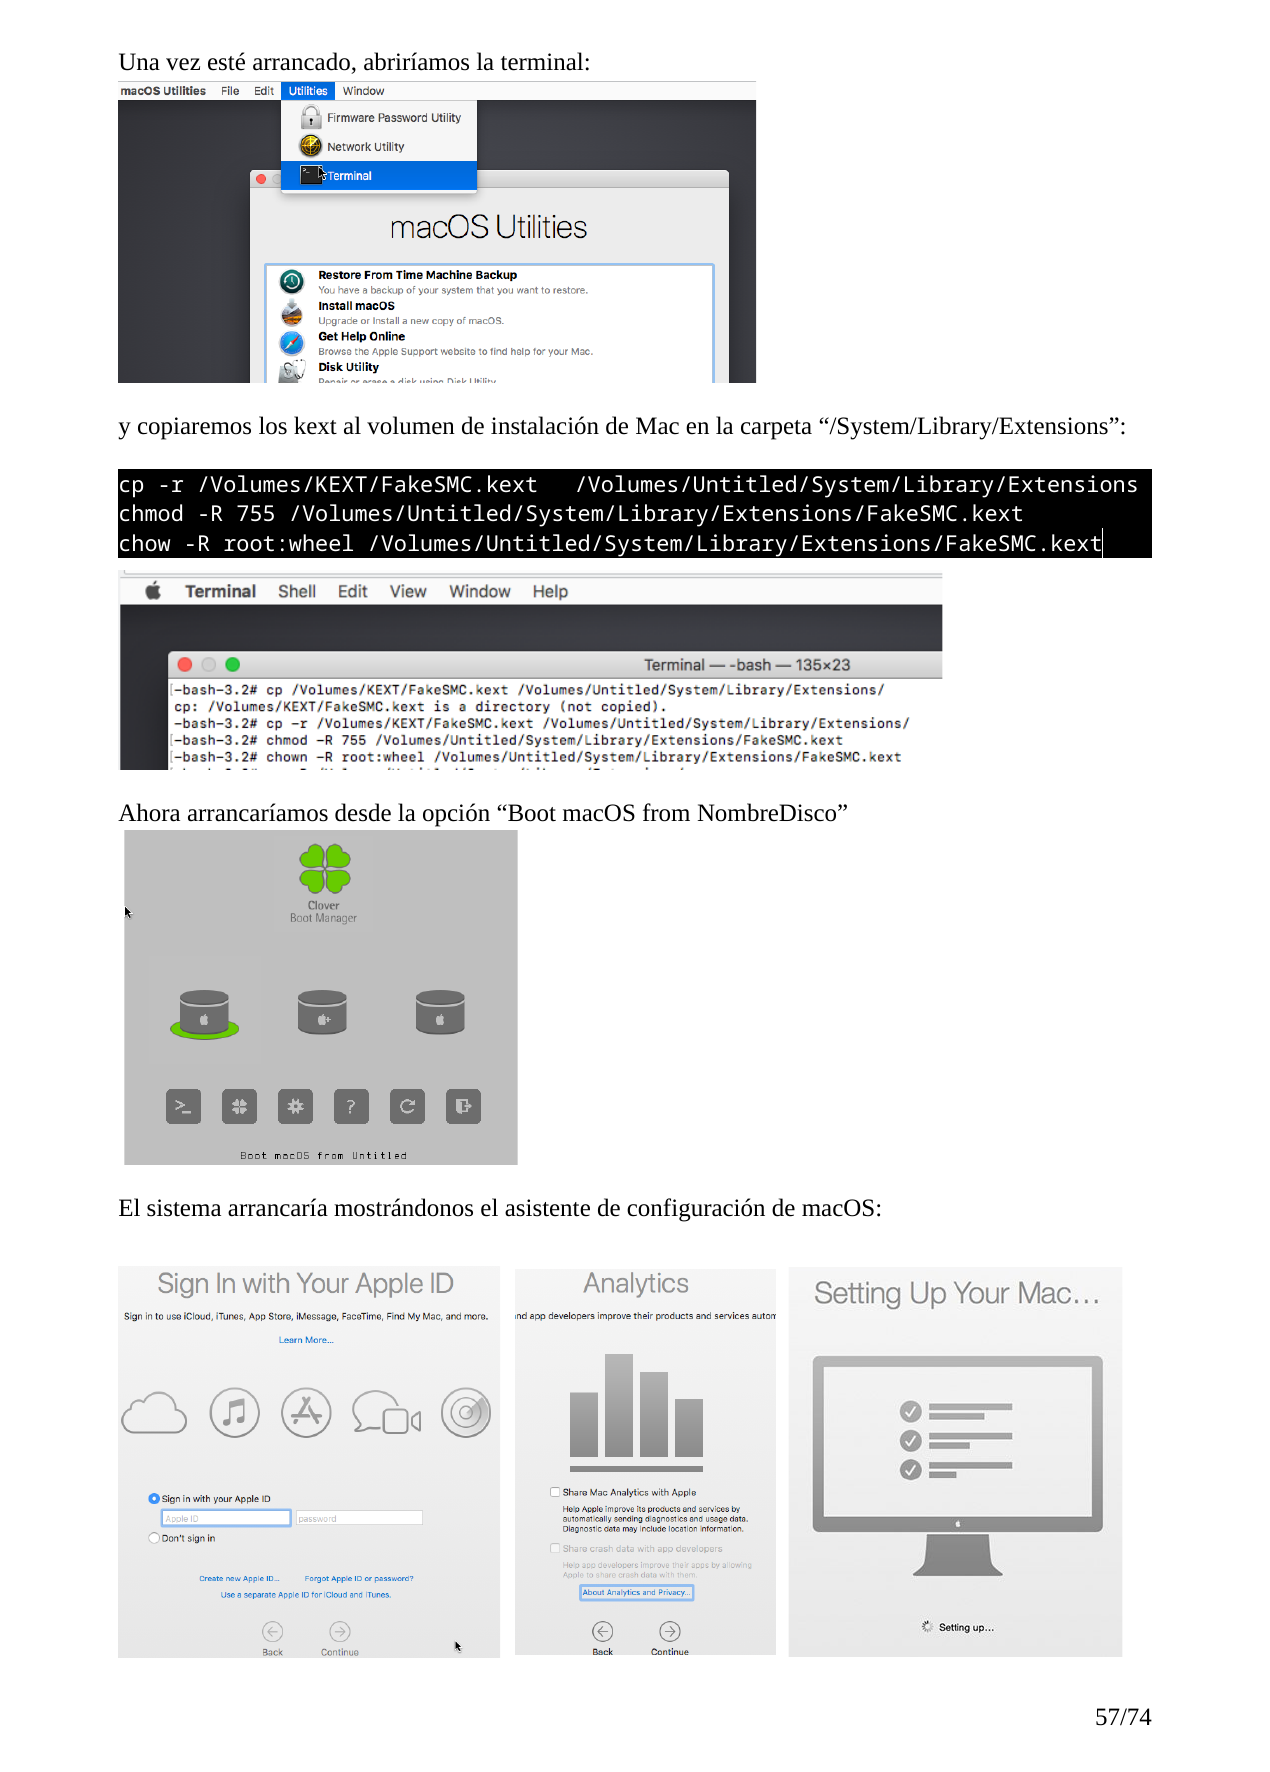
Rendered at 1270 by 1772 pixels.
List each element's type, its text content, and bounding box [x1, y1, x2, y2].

text cp -r /Volumes/KEXT/FakeSMC.kext /Volumes/Untitled/System/Library/Extensions [118, 468, 1152, 498]
text y copiaremos los kext al volumen de instalación de Mac en la carpeta “/System/Library/Extensions”: [118, 411, 1152, 440]
picture [118, 570, 943, 770]
picture [788, 1267, 1123, 1657]
text Ahora arrancaríamos desde la opción “Boot macOS from NombreDisco” [118, 798, 1152, 827]
text Una vez esté arrancado, abriríamos la terminal: [118, 47, 1152, 76]
text chow -R root:wheel /Volumes/Untitled/System/Library/Extensions/FakeSMC.kext [118, 528, 1152, 558]
text chmod -R 755 /Volumes/Untitled/System/Library/Extensions/FakeSMC.kext [118, 498, 1152, 528]
picture [118, 1266, 501, 1658]
picture [118, 81, 757, 383]
picture [124, 830, 518, 1165]
text El sistema arrancaría mostrándonos el asistente de configuración de macOS: [118, 1193, 1152, 1222]
picture [515, 1269, 776, 1655]
